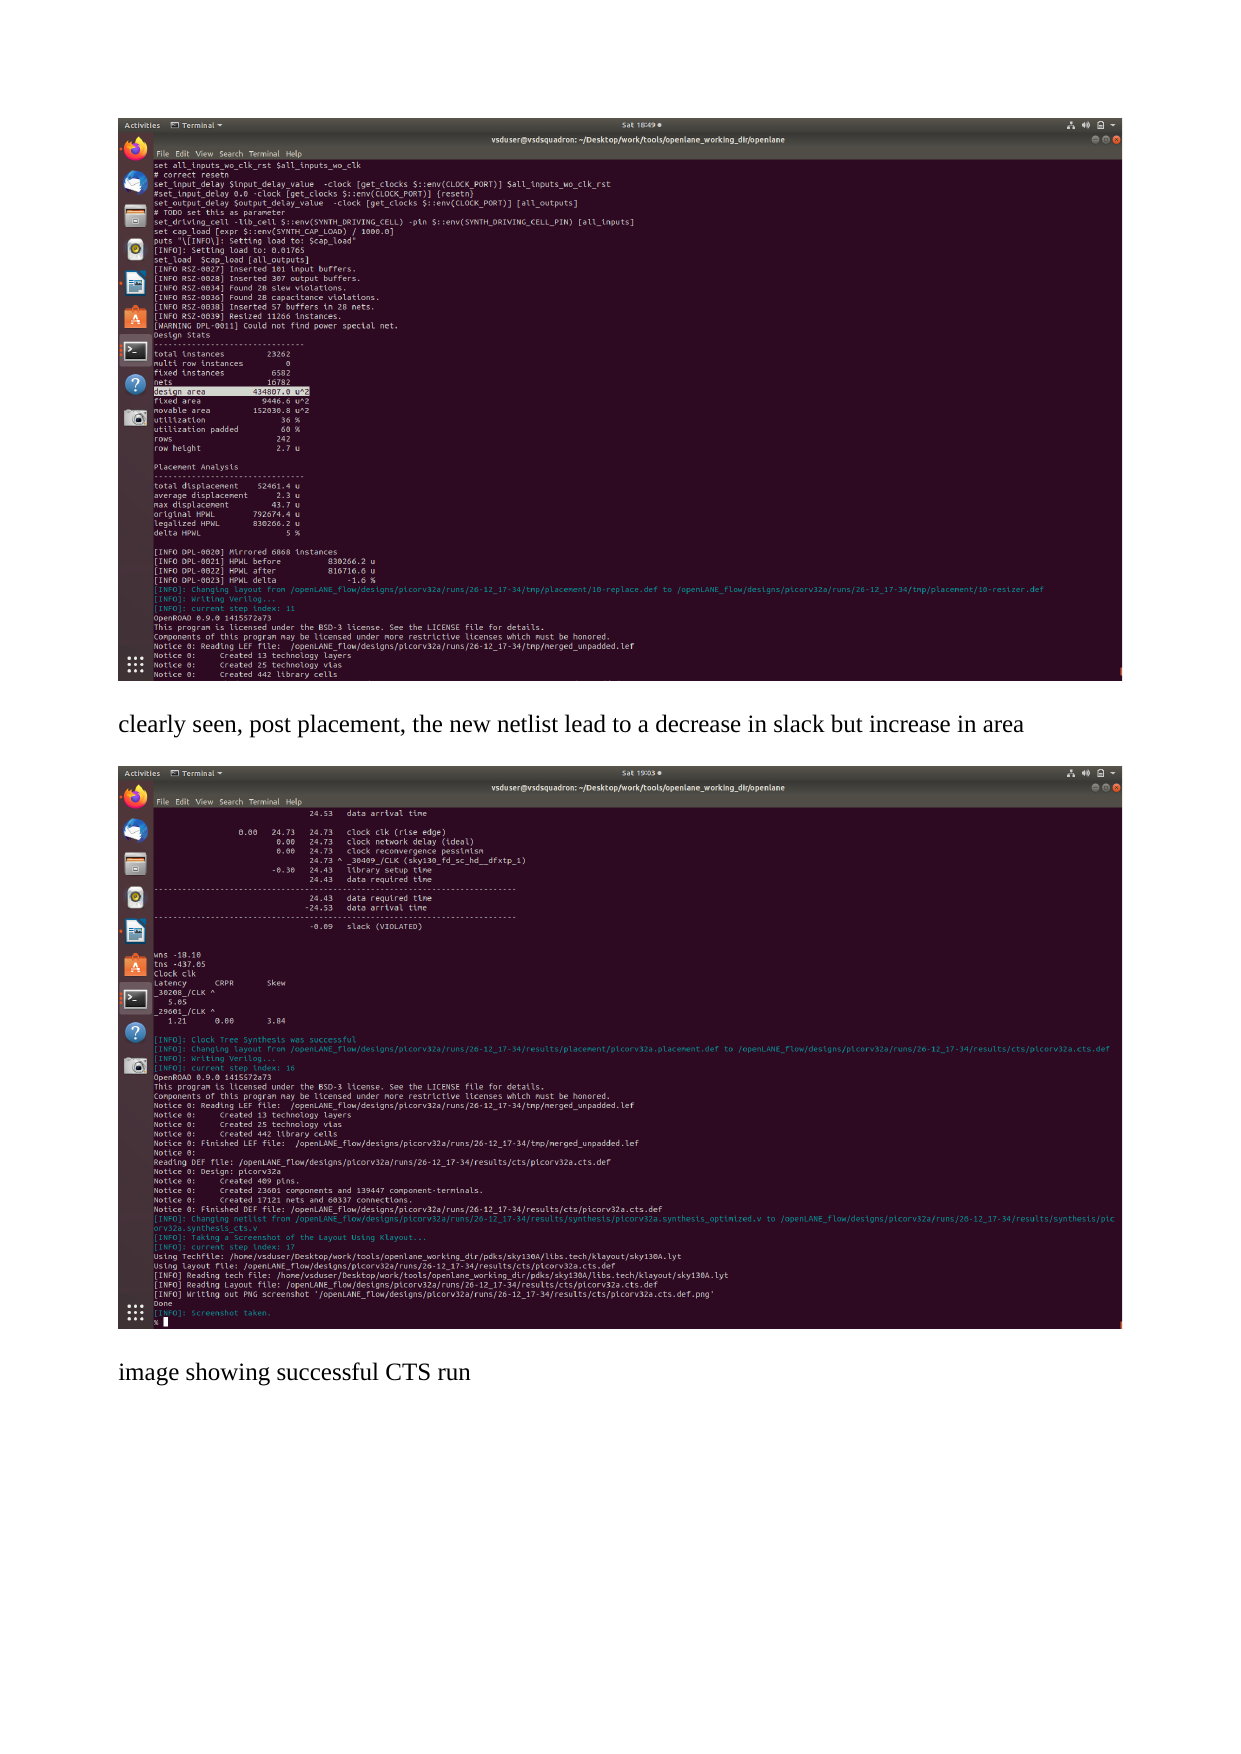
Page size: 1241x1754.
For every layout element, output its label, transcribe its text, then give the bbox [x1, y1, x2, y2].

text clearly seen, post placement, the new netlist lead to a decrease in slack but increase in area [118, 709, 1122, 738]
text image showing successful CTS run [118, 1357, 1122, 1386]
picture [118, 118, 1123, 681]
picture [118, 766, 1123, 1329]
